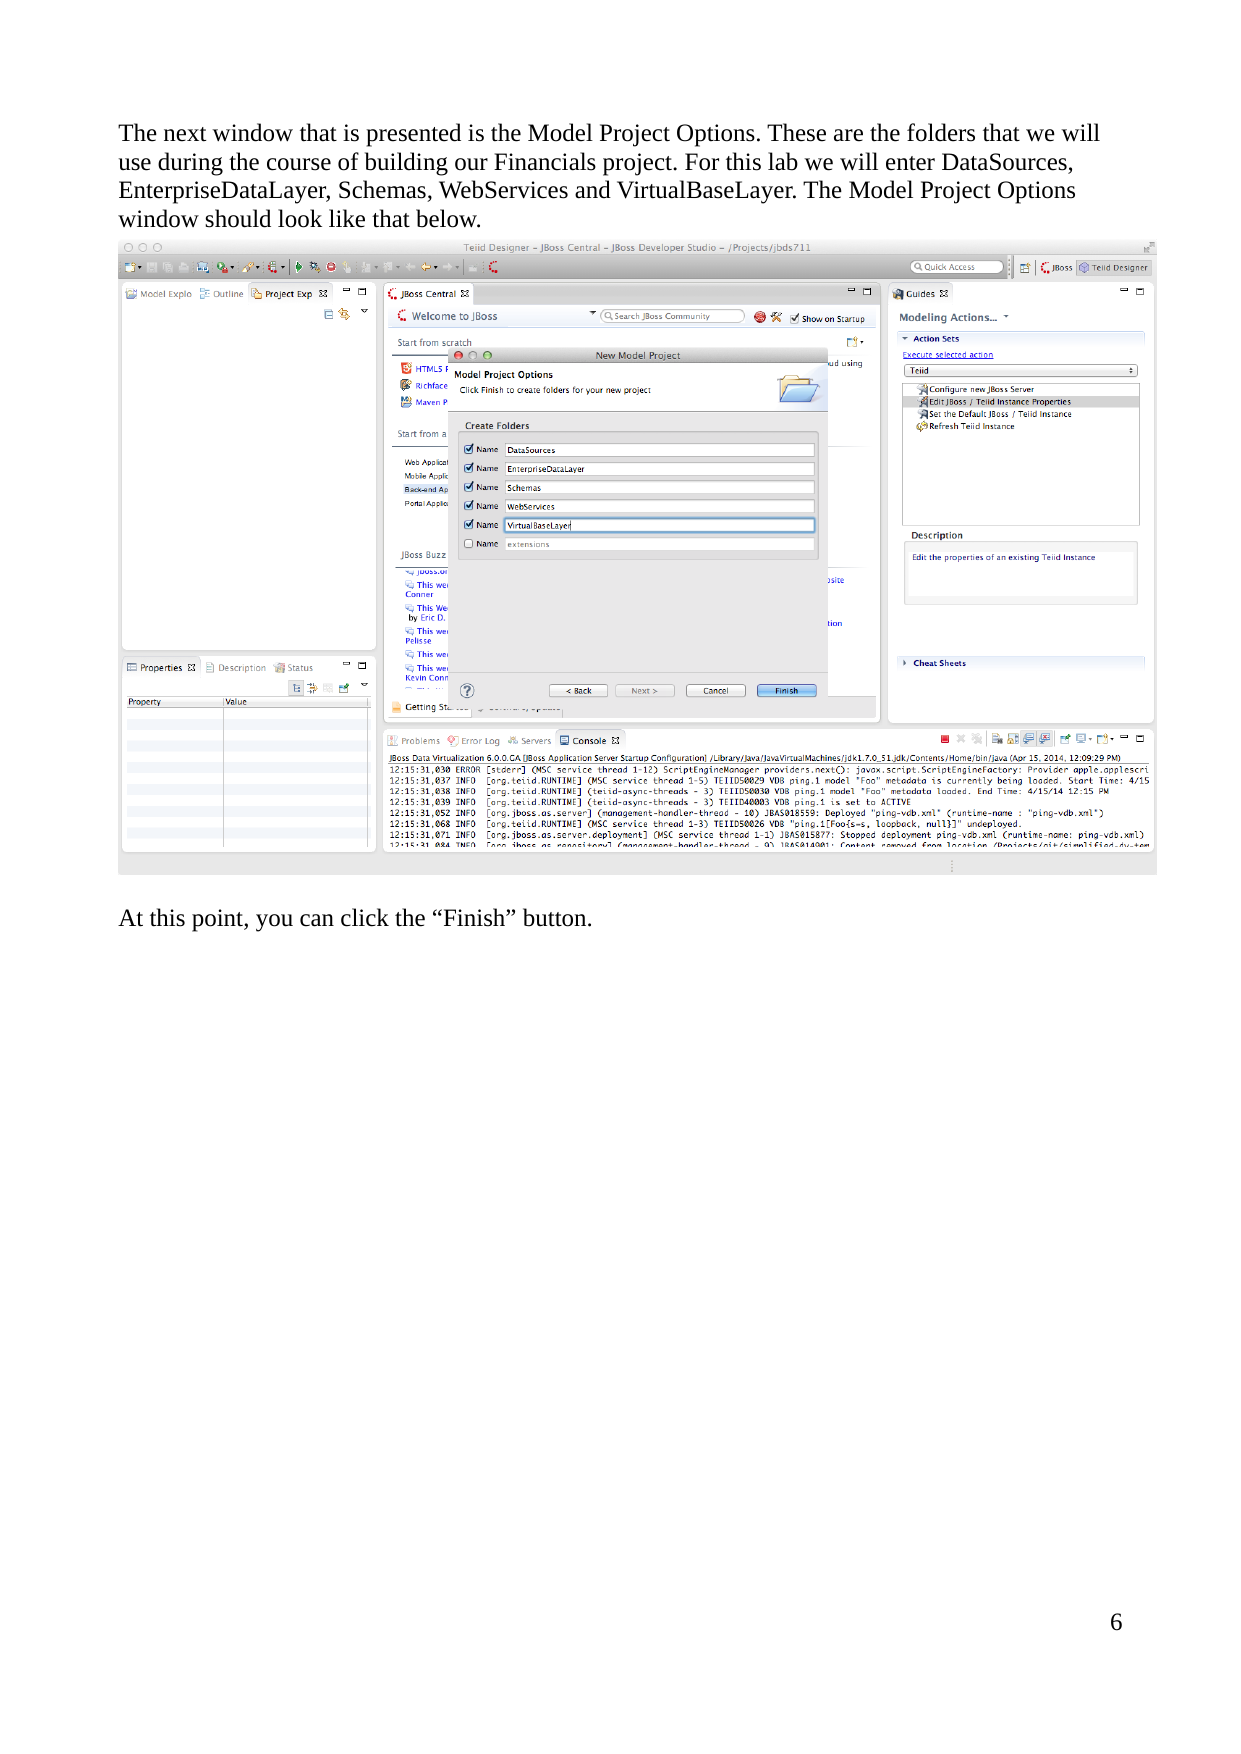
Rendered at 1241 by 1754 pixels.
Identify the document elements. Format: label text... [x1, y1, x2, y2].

picture [118, 239, 1157, 875]
text At this point, you can click the “Finish” button. [118, 875, 1122, 932]
text The next window that is presented is the Model Project Options. These are the folders that we will use during the course of building our Financials project. For this lab we will enter DataSources, EnterpriseDataLayer, Schemas, WebServices and VirtualBaseLayer. The Model Project Options window should look like that below. [118, 118, 1122, 233]
